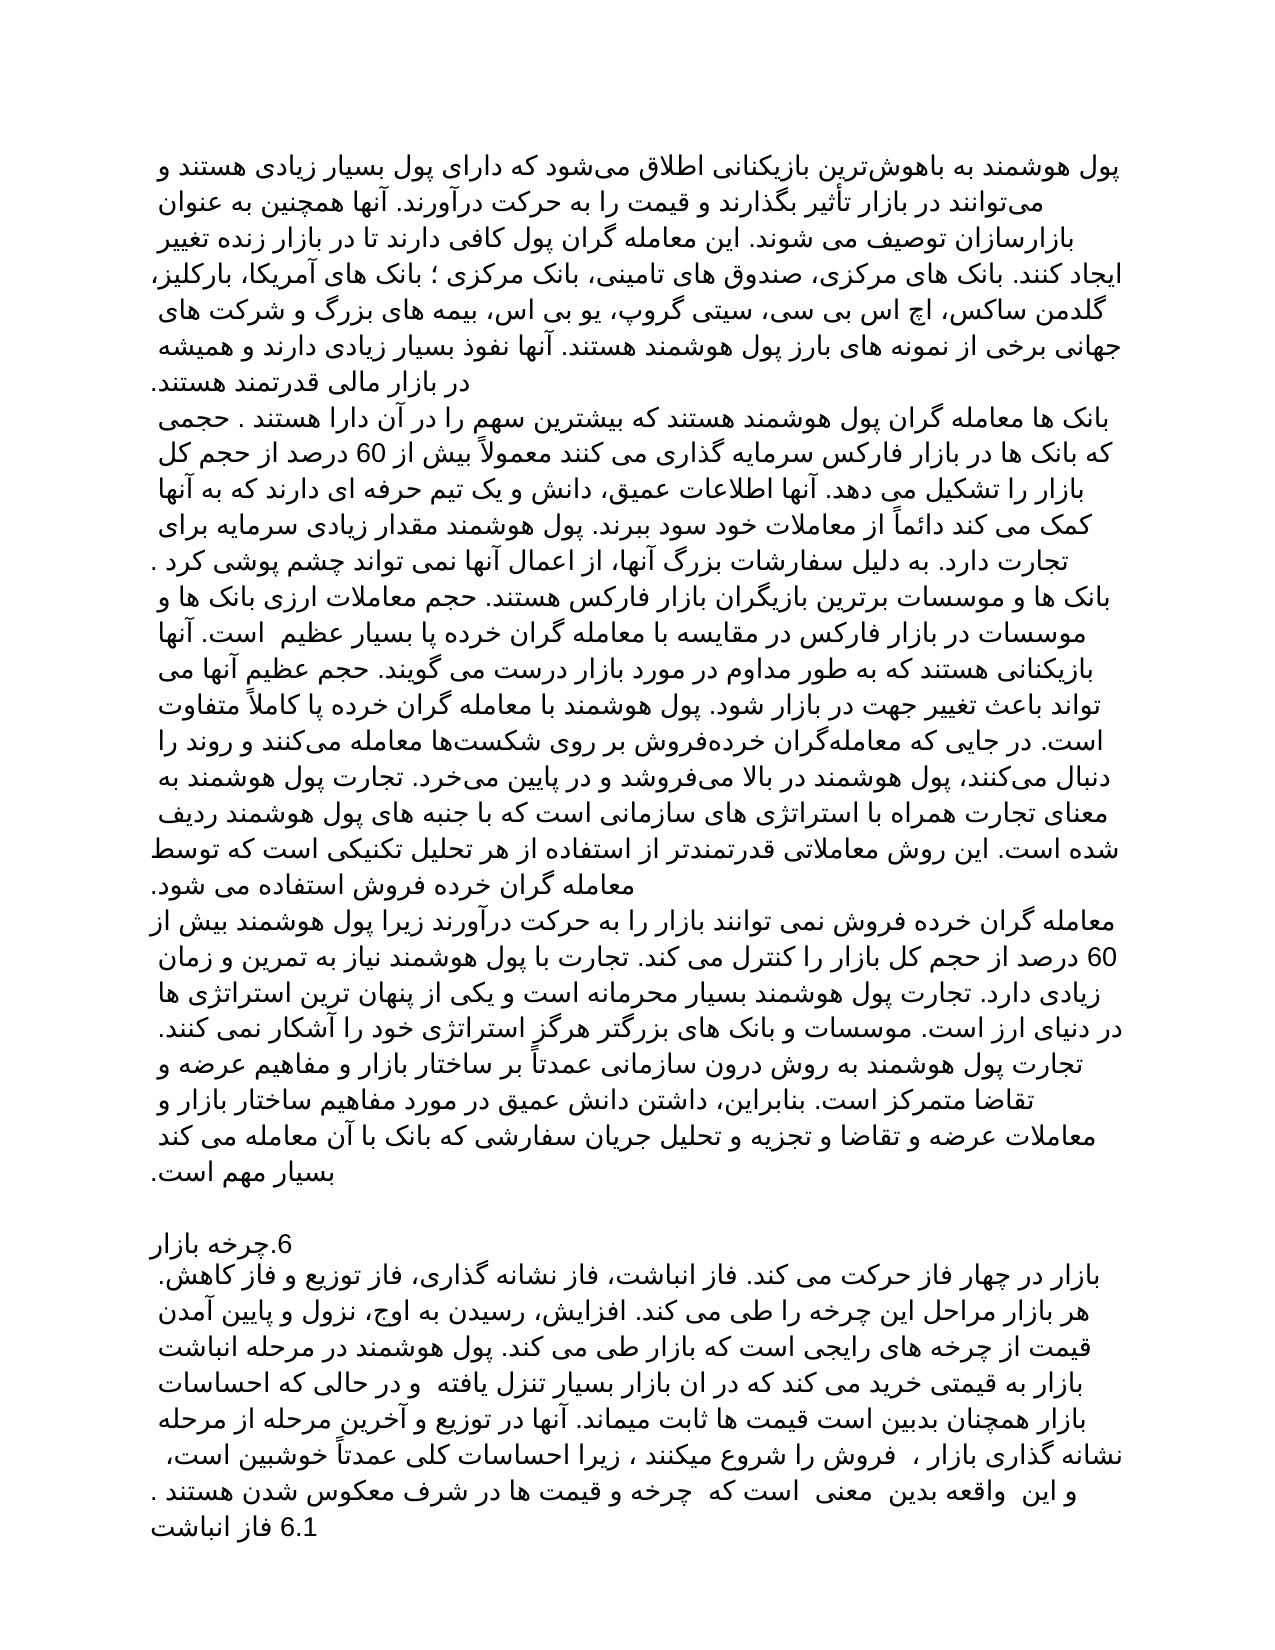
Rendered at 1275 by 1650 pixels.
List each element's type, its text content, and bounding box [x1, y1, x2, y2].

text بازار در چهار فاز حرکت می کند. فاز انباشت، فاز نشانه گذاری، فاز توزیع و فاز کاهش. هر بازار مراحل این چرخه را طی می کند. افزایش، رسیدن به اوج، نزول و پایین آمدن قیمت از چرخه های رایجی است که بازار طی می کند. پول هوشمند در مرحله انباشت بازار به قیمتی خرید می کند که در ان بازار بسیار تنزل یافته و در حالی که احساسات بازار همچنان بدبین است قیمت ها ثابت میماند. آنها در توزیع و آخرین مرحله از مرحله نشانه گذاری بازار ، فروش را شروع میکنند ، زیرا احساسات کلی عمدتاً خوشبین است، و این واقعه بدین معنی است که چرخه و قیمت ها در شرف معکوس شدن هستند . [150, 1259, 1125, 1506]
text بانک ها معامله گران پول هوشمند هستند که بیشترین سهم را در آن دارا هستند . حجمی که بانک ها در بازار فارکس سرمایه گذاری می کنند معمولاً بیش از 60 درصد از حجم کل بازار را تشکیل می دهد. آنها اطلاعات عمیق، دانش و یک تیم حرفه ای دارند که به آنها کمک می کند دائماً از معاملات خود سود ببرند. پول هوشمند مقدار زیادی سرمایه برای تجارت دارد. به دلیل سفارشات بزرگ آنها، از اعمال آنها نمی تواند چشم پوشی کرد . [150, 402, 1125, 577]
text 6.1 فاز انباشت [150, 1511, 1125, 1542]
text پول هوشمند به باهوش‌ترین بازیکنانی اطلاق می‌شود که دارای پول بسیار زیادی هستند و می‌توانند در بازار تأثیر بگذارند و قیمت را به حرکت درآورند. آنها همچنین به عنوان بازارسازان توصیف می شوند. این معامله گران پول کافی دارند تا در بازار زنده تغییر ایجاد کنند. بانک های مرکزی، صندوق های تامینی، بانک مرکزی ؛ بانک های آمریکا، بارکلیز، گلدمن ساکس، اچ اس بی سی، سیتی گروپ، یو بی اس، بیمه های بزرگ و شرکت های جهانی برخی از نمونه های بارز پول هوشمند هستند. آنها نفوذ بسیار زیادی دارند و همیشه در بازار مالی قدرتمند هستند. [150, 150, 1125, 397]
title 6.چرخه بازار [150, 1228, 1125, 1259]
text معامله گران خرده فروش نمی توانند بازار را به حرکت درآورند زیرا پول هوشمند بیش از 60 درصد از حجم کل بازار را کنترل می کند. تجارت با پول هوشمند نیاز به تمرین و زمان زیادی دارد. تجارت پول هوشمند بسیار محرمانه است و یکی از پنهان ترین استراتژی ها در دنیای ارز است. موسسات و بانک های بزرگتر هرگز استراتژی خود را آشکار نمی کنند. تجارت پول هوشمند به روش درون سازمانی عمدتاً بر ساختار بازار و مفاهیم عرضه و تقاضا متمرکز است. بنابراین، داشتن دانش عمیق در مورد مفاهیم ساختار بازار و معاملات عرضه و تقاضا و تجزیه و تحلیل جریان سفارشی که بانک با آن معامله می کند بسیار مهم است. [150, 905, 1125, 1187]
text بانک ها و موسسات برترین بازیگران بازار فارکس هستند. حجم معاملات ارزی بانک ها و موسسات در بازار فارکس در مقایسه با معامله گران خرده پا بسیار عظیم است. آنها بازیکنانی هستند که به طور مداوم در مورد بازار درست می گویند. حجم عظیم آنها می تواند باعث تغییر جهت در بازار شود. پول هوشمند با معامله گران خرده پا کاملاً متفاوت است. در جایی که معامله‌گران خرده‌فروش بر روی شکست‌ها معامله می‌کنند و روند را دنبال می‌کنند، پول هوشمند در بالا می‌فروشد و در پایین می‌خرد. تجارت پول هوشمند به معنای تجارت همراه با استراتژی های سازمانی است که با جنبه های پول هوشمند ردیف شده است. این روش معاملاتی قدرتمندتر از استفاده از هر تحلیل تکنیکی است که توسط معامله گران خرده فروش استفاده می شود. [150, 581, 1125, 900]
